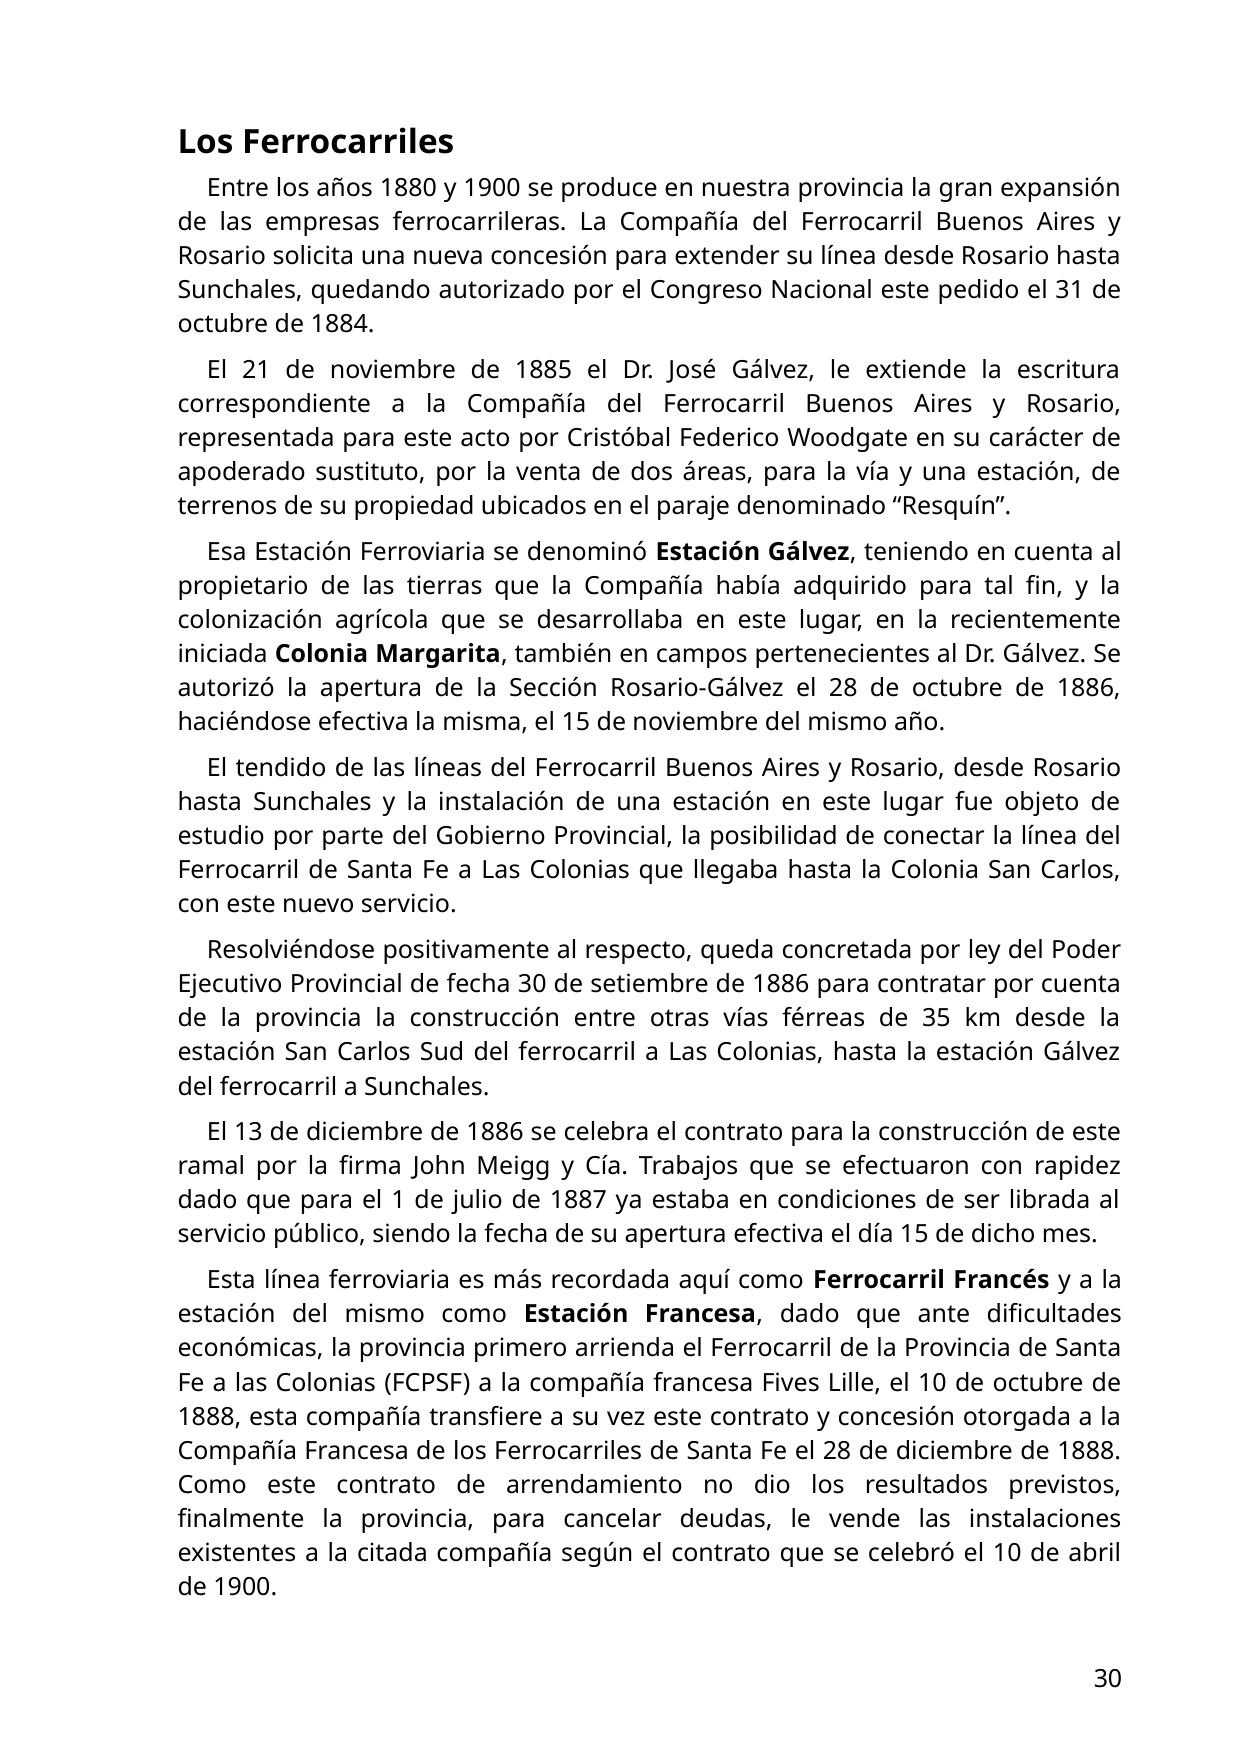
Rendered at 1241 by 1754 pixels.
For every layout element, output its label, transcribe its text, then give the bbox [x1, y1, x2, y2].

text El tendido de las líneas del Ferrocarril Buenos Aires y Rosario, desde Rosario hasta Sunchales y la instalación de una estación en este lugar fue objeto de estudio por parte del Gobierno Provincial, la posibilidad de conectar la línea del Ferrocarril de Santa Fe a Las Colonias que llegaba hasta la Colonia San Carlos, con este nuevo servicio. [177, 750, 1122, 920]
text Entre los años 1880 y 1900 se produce en nuestra provincia la gran expansión de las empresas ferrocarrileras. La Compañía del Ferrocarril Buenos Aires y Rosario solicita una nueva concesión para extender su línea desde Rosario hasta Sunchales, quedando autorizado por el Congreso Nacional este pedido el 31 de octubre de 1884. [177, 169, 1122, 340]
subtitle Los Ferrocarriles [177, 118, 1122, 163]
text El 13 de diciembre de 1886 se celebra el contrato para la construcción de este ramal por la firma John Meigg y Cía. Trabajos que se efectuaron con rapidez dado que para el 1 de julio de 1887 ya estaba en condiciones de ser librada al servicio público, siendo la fecha de su apertura efectiva el día 15 de dicho mes. [177, 1114, 1122, 1250]
text El 21 de noviembre de 1885 el Dr. José Gálvez, le extiende la escritura correspondiente a la Compañía del Ferrocarril Buenos Aires y Rosario, representada para este acto por Cristóbal Federico Woodgate en su carácter de apoderado sustituto, por la venta de dos áreas, para la vía y una estación, de terrenos de su propiedad ubicados en el paraje denominado “Resquín”. [177, 352, 1122, 522]
text Esa Estación Ferroviaria se denominó Estación Gálvez, teniendo en cuenta al propietario de las tierras que la Compañía había adquirido para tal fin, y la colonización agrícola que se desarrollaba en este lugar, en la recientemente iniciada Colonia Margarita, también en campos pertenecientes al Dr. Gálvez. Se autorizó la apertura de la Sección Rosario-Gálvez el 28 de octubre de 1886, haciéndose efectiva la misma, el 15 de noviembre del mismo año. [177, 534, 1122, 738]
text Resolviéndose positivamente al respecto, queda concretada por ley del Poder Ejecutivo Provincial de fecha 30 de setiembre de 1886 para contratar por cuenta de la provincia la construcción entre otras vías férreas de 35 km desde la estación San Carlos Sud del ferrocarril a Las Colonias, hasta la estación Gálvez del ferrocarril a Sunchales. [177, 932, 1122, 1102]
text Esta línea ferroviaria es más recordada aquí como Ferrocarril Francés y a la estación del mismo como Estación Francesa, dado que ante dificultades económicas, la provincia primero arrienda el Ferrocarril de la Provincia de Santa Fe a las Colonias (FCPSF) a la compañía francesa Fives Lille, el 10 de octubre de 1888, esta compañía transfiere a su vez este contrato y concesión otorgada a la Compañía Francesa de los Ferrocarriles de Santa Fe el 28 de diciembre de 1888. Como este contrato de arrendamiento no dio los resultados previstos, finalmente la provincia, para cancelar deudas, le vende las instalaciones existentes a la citada compañía según el contrato que se celebró el 10 de abril de 1900. [177, 1262, 1122, 1603]
